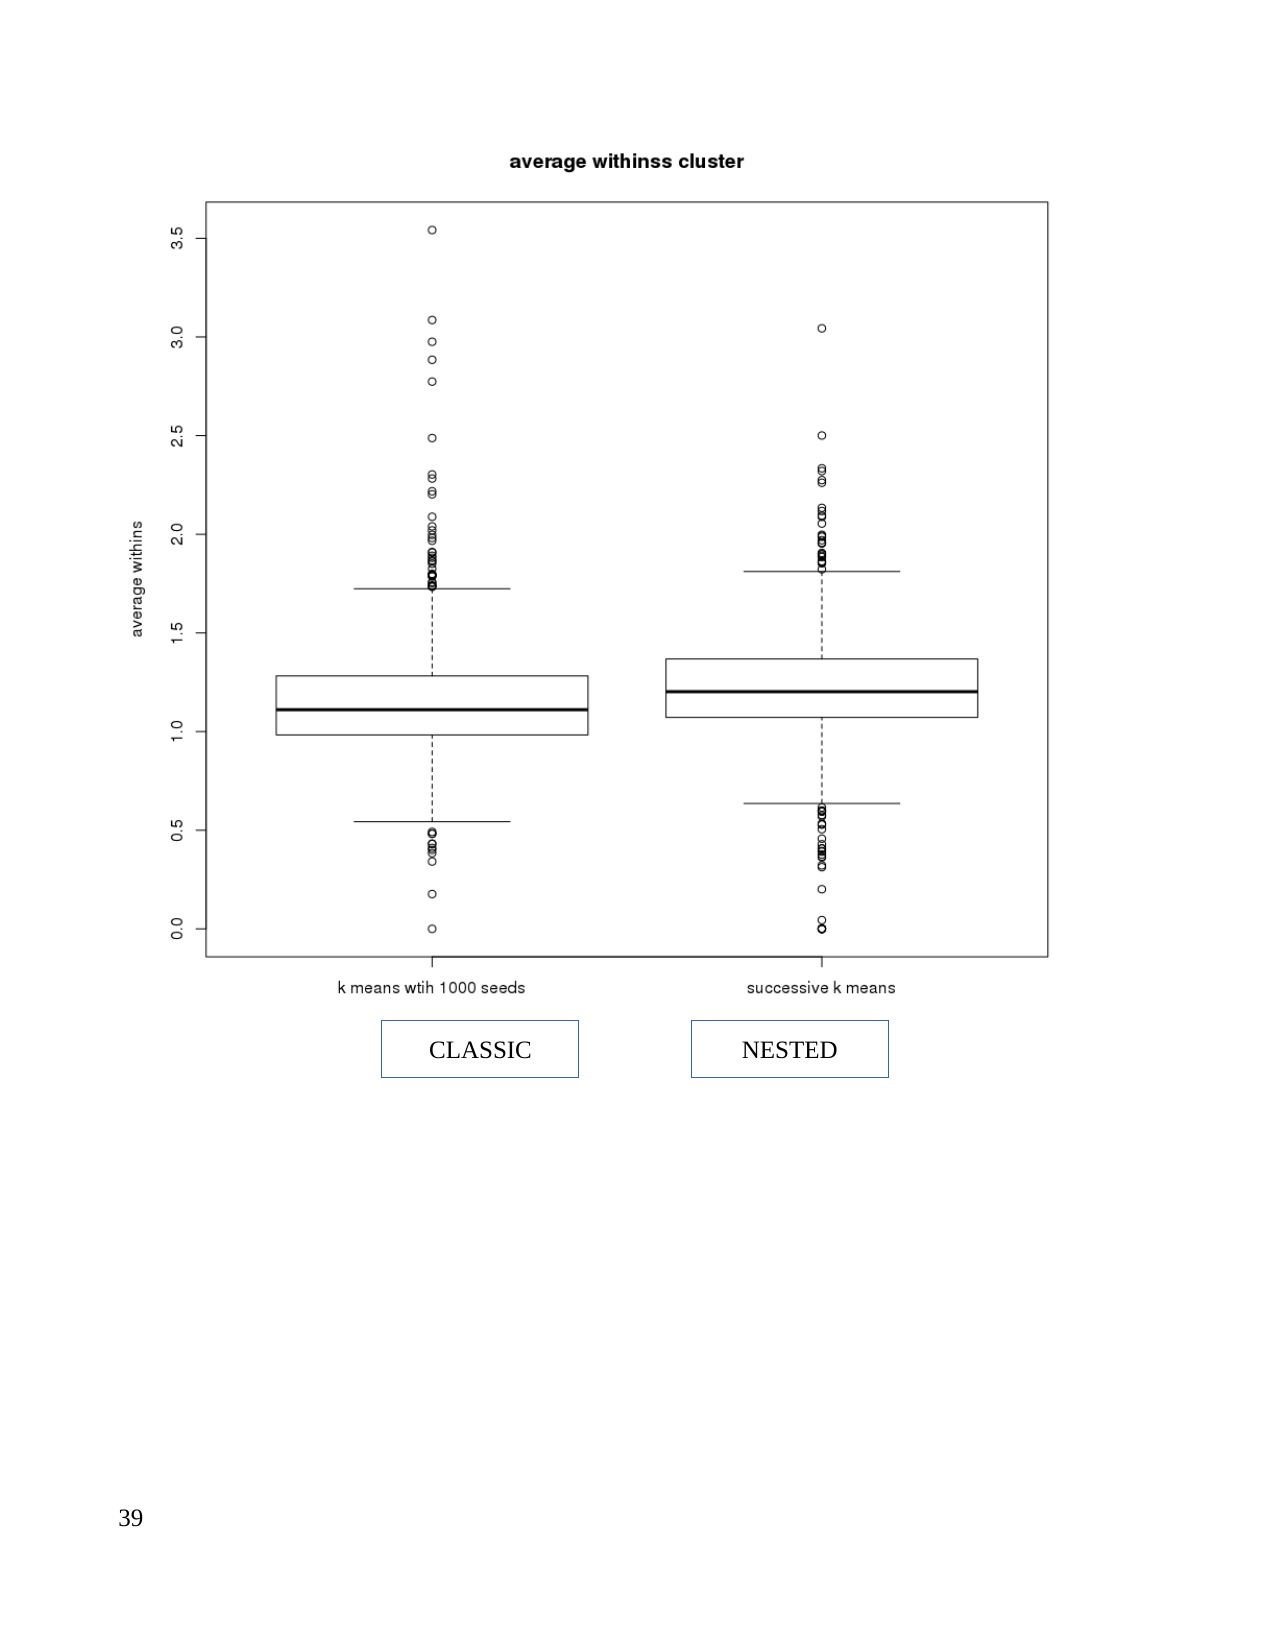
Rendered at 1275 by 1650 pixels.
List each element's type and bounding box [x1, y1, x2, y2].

picture [124, 120, 1090, 1059]
